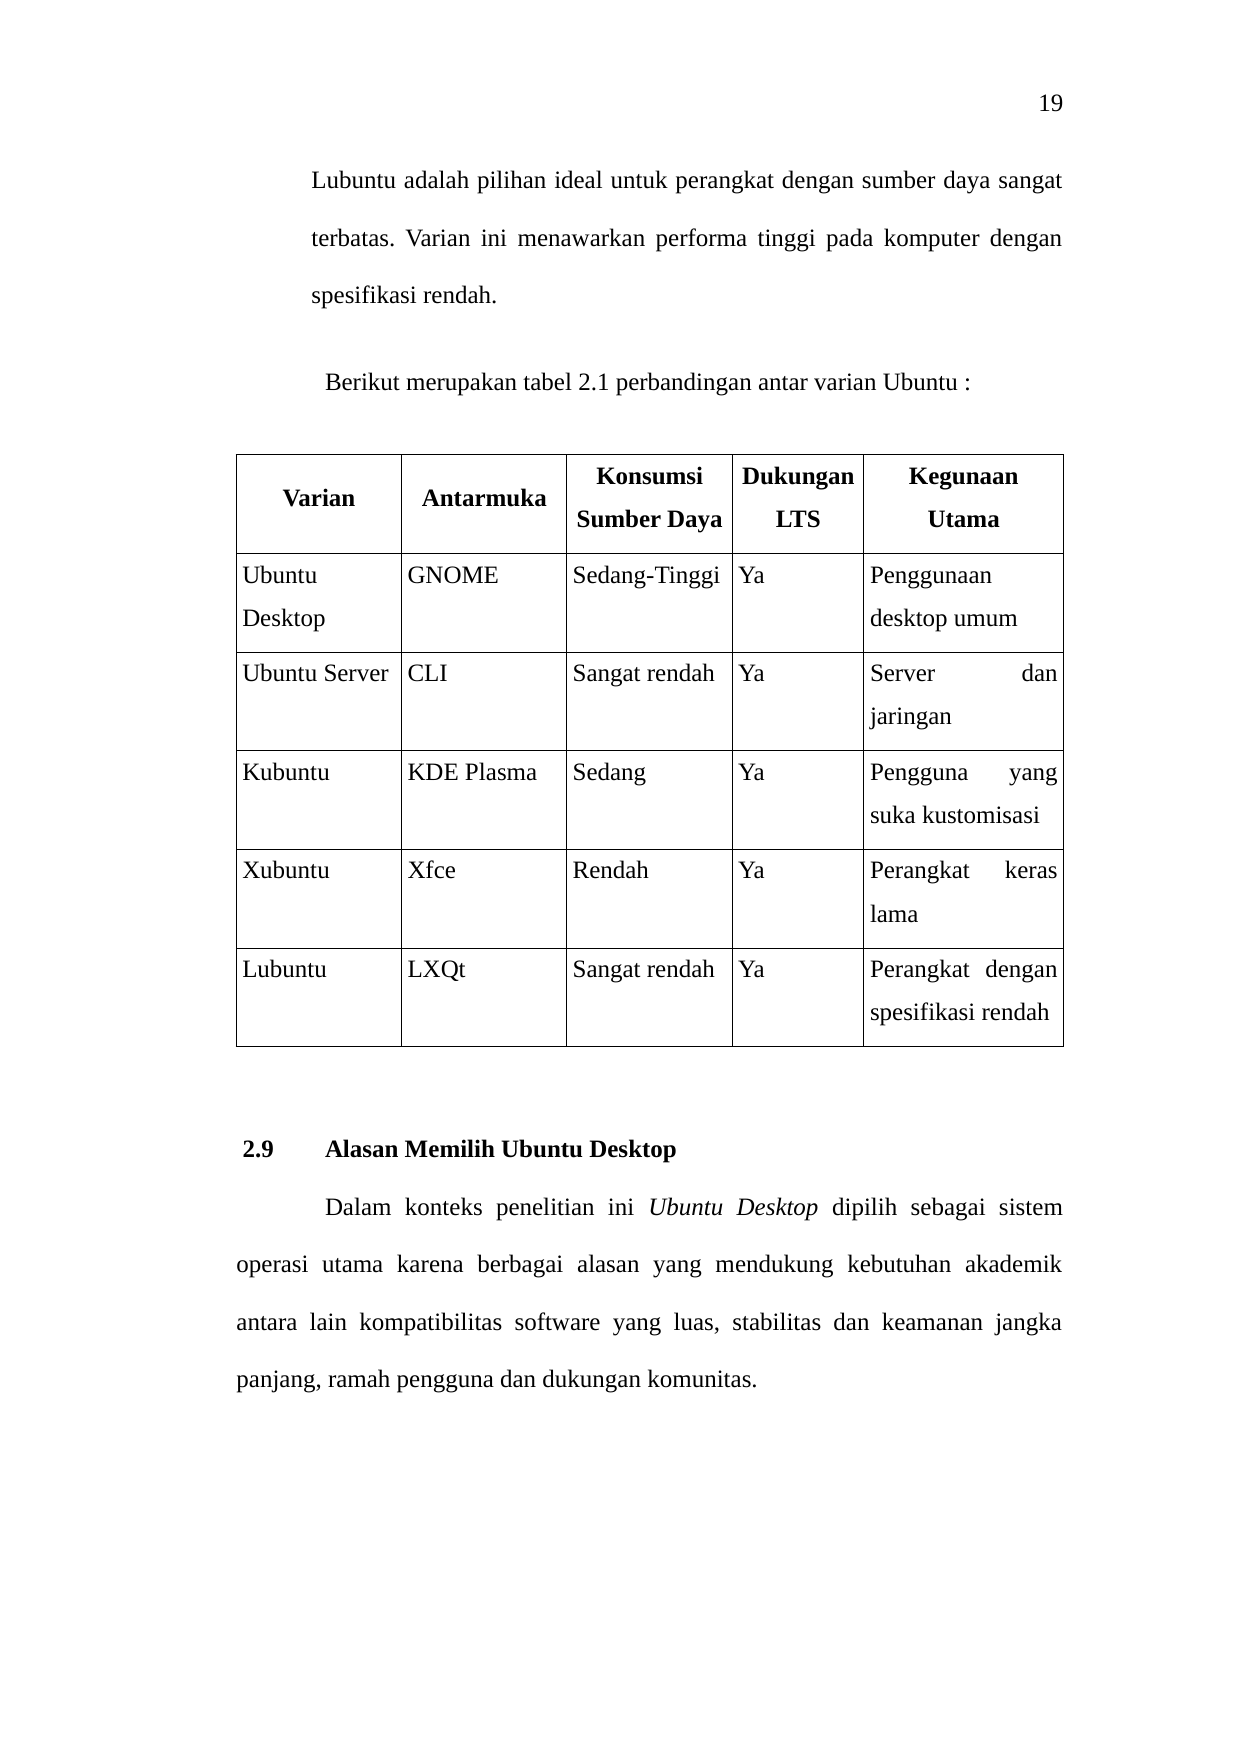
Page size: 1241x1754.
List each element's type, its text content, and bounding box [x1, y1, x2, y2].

table_cell Ya [733, 850, 863, 947]
table_cell Ubuntu Desktop [237, 554, 401, 652]
table_cell KDE Plasma [402, 751, 566, 849]
list Lubuntu adalah pilihan ideal untuk perangkat dengan sumber daya sangat terbatas. Varian ini menawarkan performa tinggi pada komputer dengan spesifikasi rendah. [274, 165, 1063, 309]
table_cell Perangkat dengan spesifikasi rendah [864, 949, 1063, 1046]
table_cell Pengguna yang suka kustomisasi [864, 751, 1063, 849]
table_cell CLI [402, 653, 566, 750]
table_header Antarmuka [402, 455, 566, 553]
table_cell Ya [733, 949, 863, 1046]
table_cell Xubuntu [237, 850, 401, 947]
table_cell Lubuntu [237, 949, 401, 1046]
table_cell Penggunaan desktop umum [864, 554, 1063, 652]
table_cell Perangkat keras lama [864, 850, 1063, 947]
table_header Varian [237, 455, 401, 553]
table_cell Sedang-Tinggi [567, 554, 732, 652]
table_header Konsumsi Sumber Daya [567, 455, 732, 553]
text Berikut merupakan tabel 2.1 perbandingan antar varian Ubuntu : [236, 367, 1063, 396]
table_cell Ya [733, 751, 863, 849]
table_header Dukungan LTS [733, 455, 863, 553]
table_cell GNOME [402, 554, 566, 652]
table_cell Sangat rendah [567, 653, 732, 750]
text Dalam konteks penelitian ini Ubuntu Desktop dipilih sebagai sistem operasi utama karena berbagai alasan yang mendukung kebutuhan akademik antara lain kompatibilitas software yang luas, stabilitas dan keamanan jangka panjang, ramah pengguna dan dukungan komunitas. [236, 1192, 1063, 1393]
table_cell Kubuntu [237, 751, 401, 849]
table_cell Ubuntu Server [237, 653, 401, 750]
table_cell Xfce [402, 850, 566, 947]
table_cell Sangat rendah [567, 949, 732, 1046]
subtitle Alasan Memilih Ubuntu Desktop [236, 1134, 1063, 1163]
table_cell Rendah [567, 850, 732, 947]
table_cell LXQt [402, 949, 566, 1046]
table_cell Sedang [567, 751, 732, 849]
table_header Kegunaan Utama [864, 455, 1063, 553]
table_cell Ya [733, 554, 863, 652]
table_cell Server dan jaringan [864, 653, 1063, 750]
table_cell Ya [733, 653, 863, 750]
